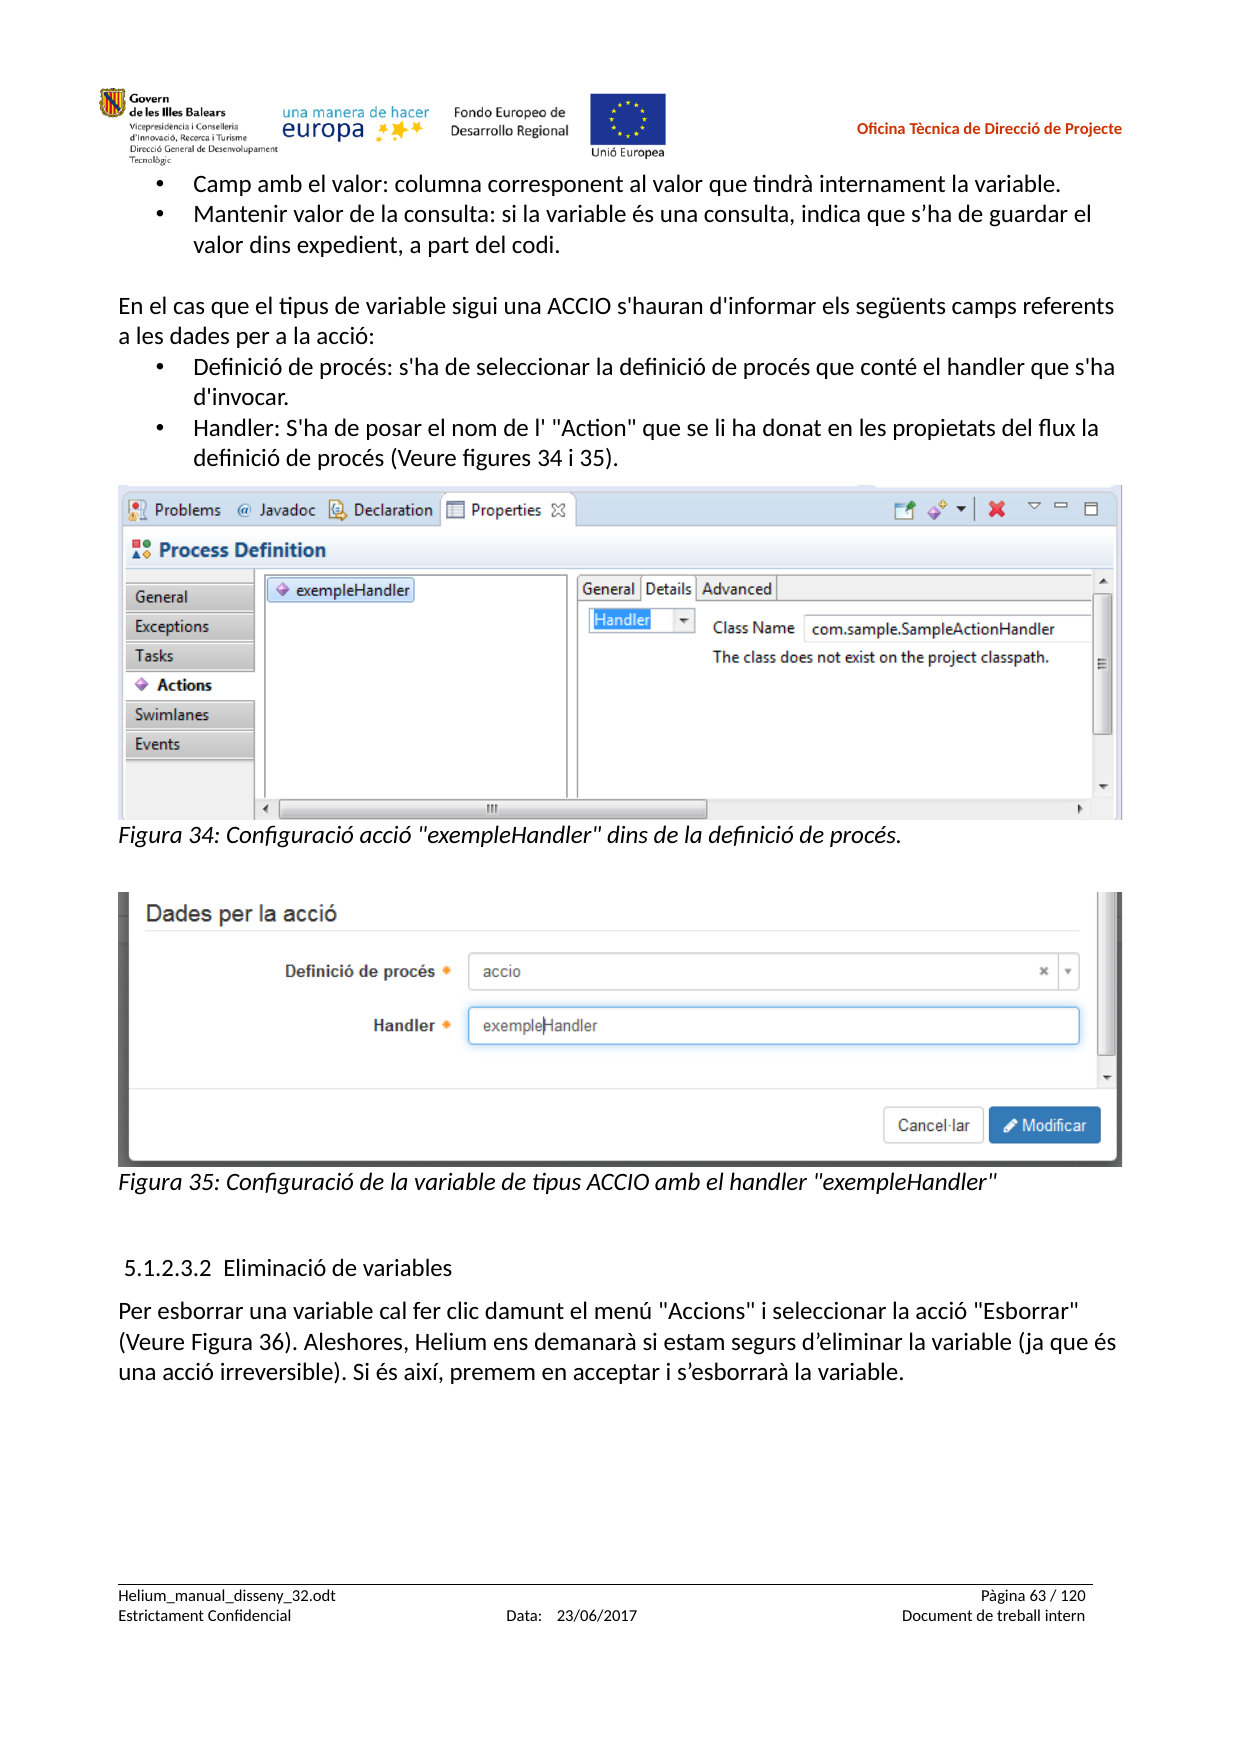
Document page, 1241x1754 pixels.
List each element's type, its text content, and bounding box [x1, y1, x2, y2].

picture [99, 87, 668, 166]
list Definició de procés: s'ha de seleccionar la definició de procés que conté el handler que s'ha d'invocar. [156, 351, 1122, 412]
picture [118, 892, 1123, 1167]
text Figura 34: Configuració acció "exempleHandler" dins de la definició de procés. [118, 820, 1122, 850]
text En el cas que el tipus de variable sigui una ACCIO s'hauran d'informar els següents camps referents a les dades per a la acció: [118, 290, 1122, 351]
list Handler: S'ha de posar el nom de l' "Action" que se li ha donat en les propietats del flux la definició de procés (Veure figures 34 i 35). [156, 412, 1122, 473]
text Figura 35: Configuració de la variable de tipus ACCIO amb el handler "exempleHandler" [118, 1167, 1122, 1197]
list Mantenir valor de la consulta: si la variable és una consulta, indica que s’ha de guardar el valor dins expedient, a part del codi. [156, 198, 1122, 259]
subtitle Eliminació de variables [118, 1253, 1122, 1283]
text Per esborrar una variable cal fer clic damunt el menú "Accions" i seleccionar la acció "Esborrar" (Veure Figura 36). Aleshores, Helium ens demanarà si estam segurs d’eliminar la variable (ja que és una acció irreversible). Si és així, premem en acceptar i s’esborrarà la variable. [118, 1295, 1122, 1387]
list Camp amb el valor: columna corresponent al valor que tindrà internament la variable. [156, 168, 1122, 198]
